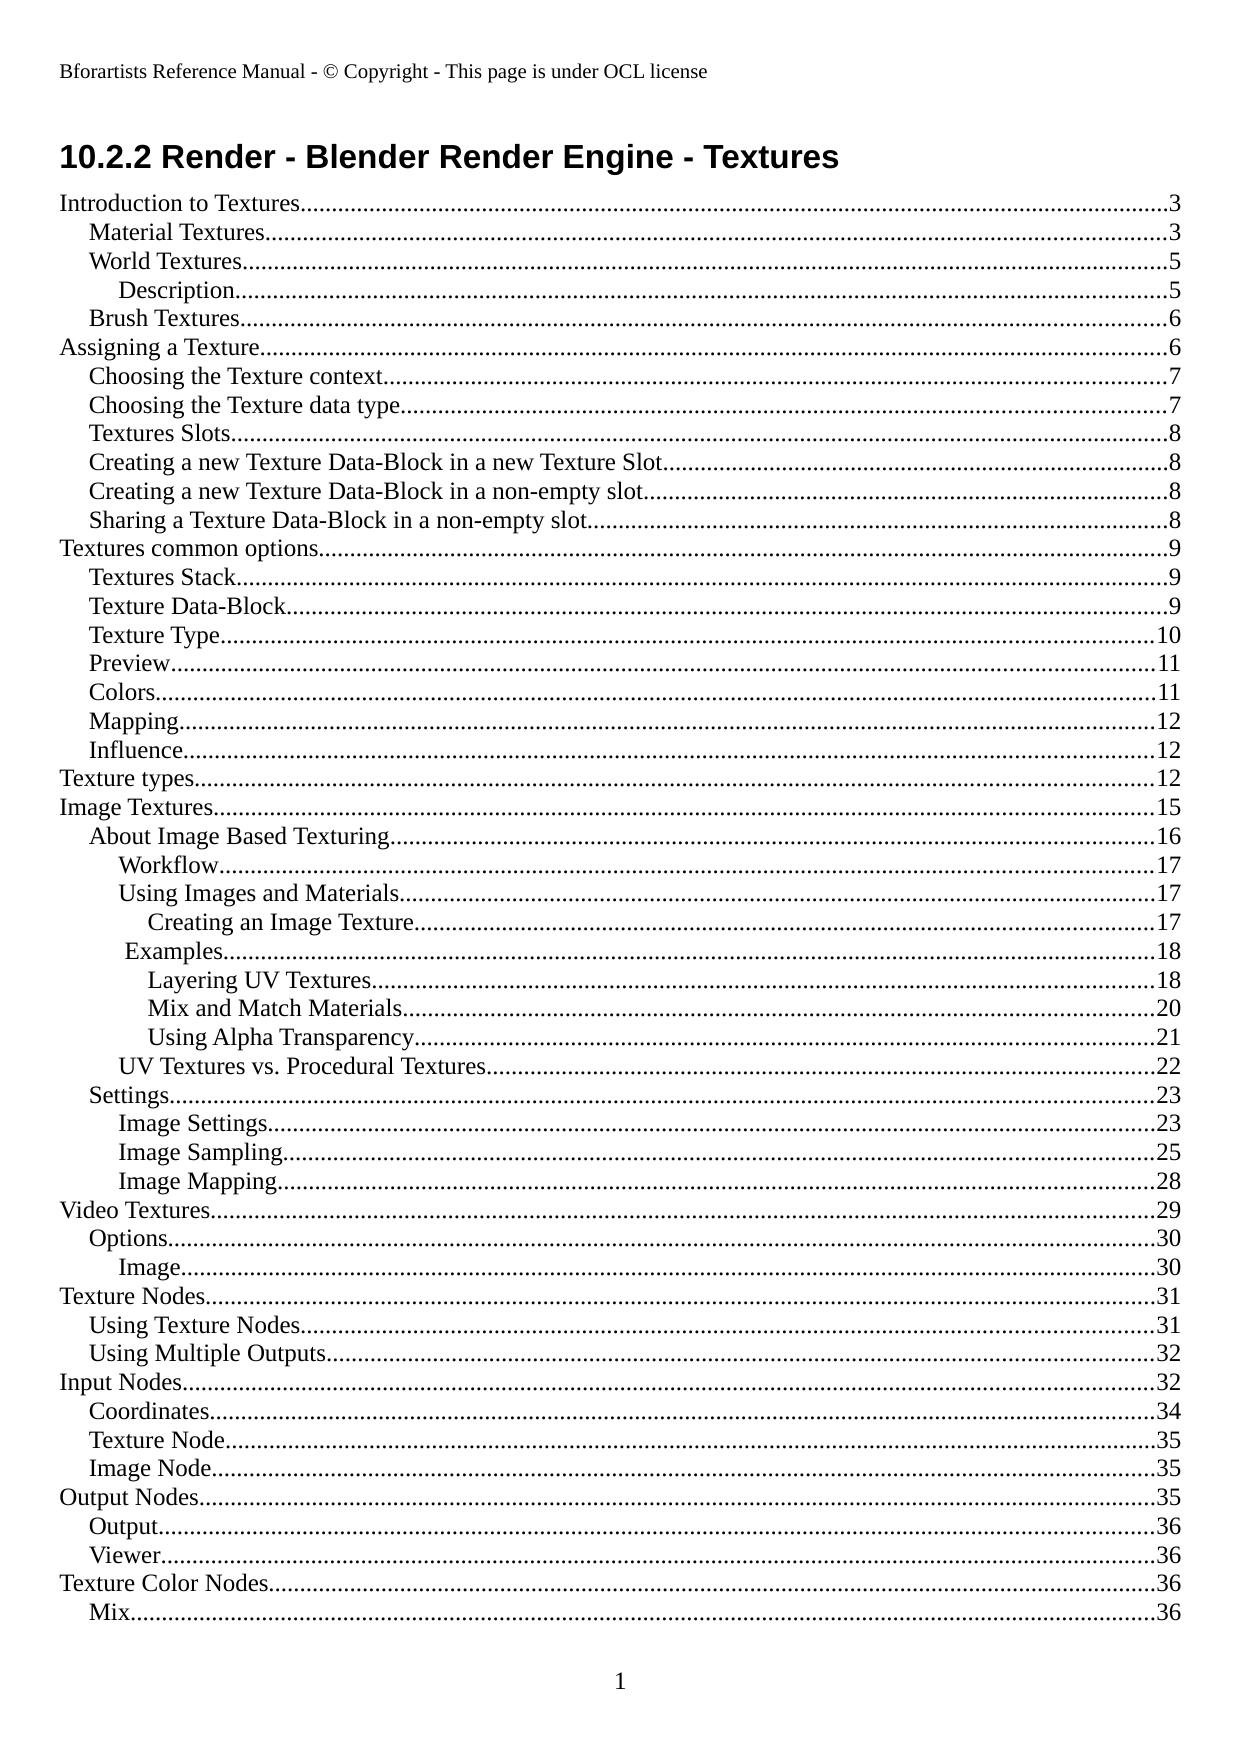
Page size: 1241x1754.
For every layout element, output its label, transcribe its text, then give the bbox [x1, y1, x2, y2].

text Creating a new Texture Data-Block in a non-empty slot 8 [88, 476, 1181, 505]
text Options 30 [88, 1223, 1181, 1252]
text Preview 11 [88, 648, 1181, 677]
text Influence 12 [88, 735, 1181, 763]
text Texture types 12 [59, 763, 1181, 792]
text Textures Stack 9 [88, 562, 1181, 591]
text Input Nodes 32 [59, 1367, 1181, 1396]
text Output 36 [88, 1511, 1181, 1540]
text Brush Textures 6 [88, 303, 1181, 332]
text Image Textures 15 [59, 792, 1181, 821]
text Output Nodes 35 [59, 1482, 1181, 1511]
text Introduction to Textures 3 [59, 188, 1181, 217]
subtitle 10.2.2 Render - Blender Render Engine - Textures [59, 138, 1181, 176]
text Description 5 [118, 275, 1181, 303]
text About Image Based Texturing 16 [88, 821, 1181, 850]
text Texture Nodes 31 [59, 1281, 1181, 1310]
text Choosing the Texture data type 7 [88, 390, 1181, 418]
text Examples 18 [118, 936, 1181, 965]
text Material Textures 3 [88, 217, 1181, 246]
text Image Sampling 25 [118, 1137, 1181, 1166]
text Mix and Match Materials 20 [147, 993, 1181, 1022]
text Texture Node 35 [88, 1425, 1181, 1453]
text World Textures 5 [88, 246, 1181, 275]
text Using Alpha Transparency 21 [147, 1022, 1181, 1051]
text Texture Color Nodes 36 [59, 1568, 1181, 1597]
text Choosing the Texture context 7 [88, 361, 1181, 390]
text Texture Type 10 [88, 620, 1181, 648]
text Colors 11 [88, 677, 1181, 706]
text Viewer 36 [88, 1540, 1181, 1568]
text Mapping 12 [88, 706, 1181, 735]
text Using Images and Materials 17 [118, 878, 1181, 907]
text Creating an Image Texture 17 [147, 907, 1181, 936]
text Image Node 35 [88, 1453, 1181, 1482]
text Sharing a Texture Data-Block in a non-empty slot 8 [88, 505, 1181, 533]
text Image Settings 23 [118, 1108, 1181, 1137]
text Video Textures 29 [59, 1195, 1181, 1223]
text Mix 36 [88, 1597, 1181, 1626]
text Coordinates 34 [88, 1396, 1181, 1425]
text Image Mapping 28 [118, 1166, 1181, 1195]
text Image 30 [118, 1252, 1181, 1281]
text Using Multiple Outputs 32 [88, 1338, 1181, 1367]
text Assigning a Texture 6 [59, 332, 1181, 361]
text Layering UV Textures 18 [147, 965, 1181, 993]
text Creating a new Texture Data-Block in a new Texture Slot 8 [88, 447, 1181, 476]
text Textures Slots 8 [88, 418, 1181, 447]
text Texture Data-Block 9 [88, 591, 1181, 620]
text Workflow 17 [118, 850, 1181, 878]
text Settings 23 [88, 1080, 1181, 1108]
text Using Texture Nodes 31 [88, 1310, 1181, 1338]
text UV Textures vs. Procedural Textures 22 [118, 1051, 1181, 1080]
text Textures common options 9 [59, 533, 1181, 562]
